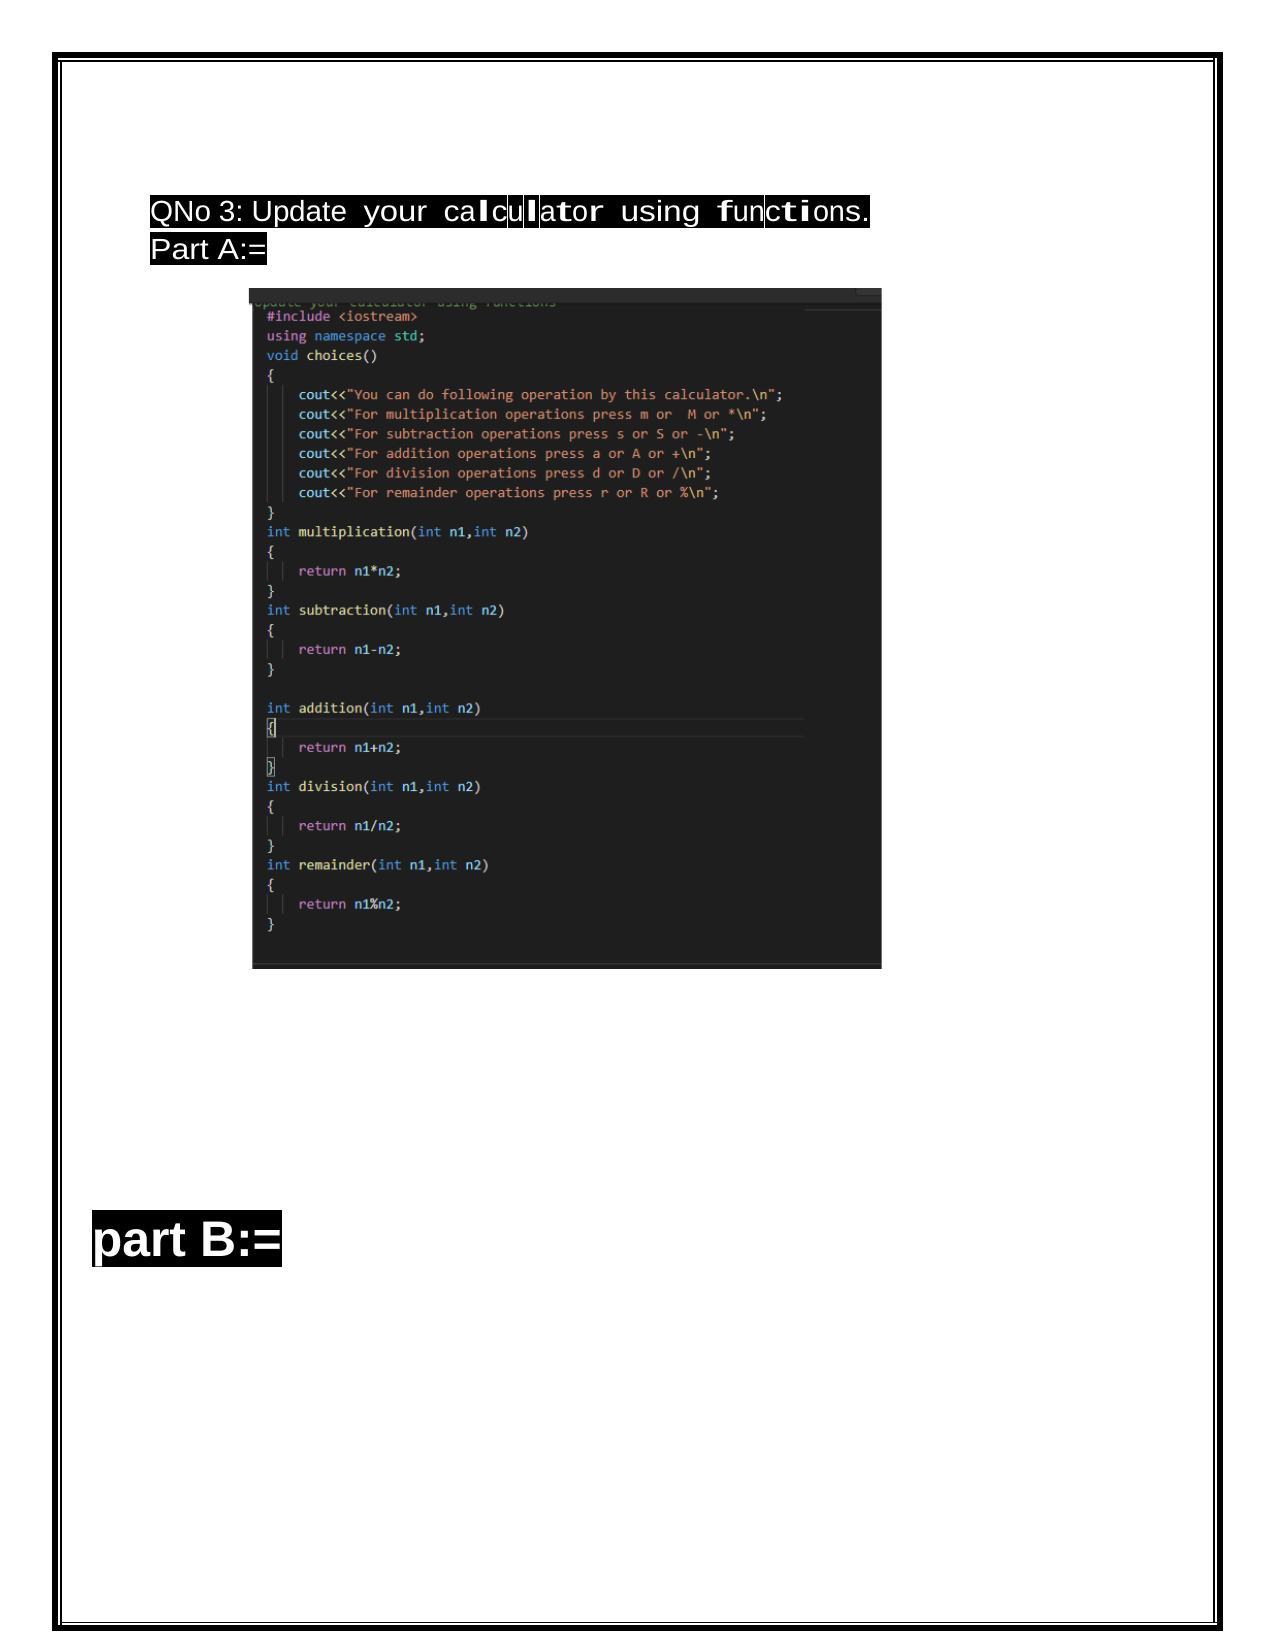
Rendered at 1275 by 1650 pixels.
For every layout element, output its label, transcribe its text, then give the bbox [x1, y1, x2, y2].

text part B:= [92, 1210, 1204, 1267]
text Part A:= [150, 232, 1204, 265]
text QNo 3: Update your calculator using functions. [150, 194, 1204, 228]
picture [248, 288, 882, 969]
text QNO3 [150, 150, 1204, 191]
